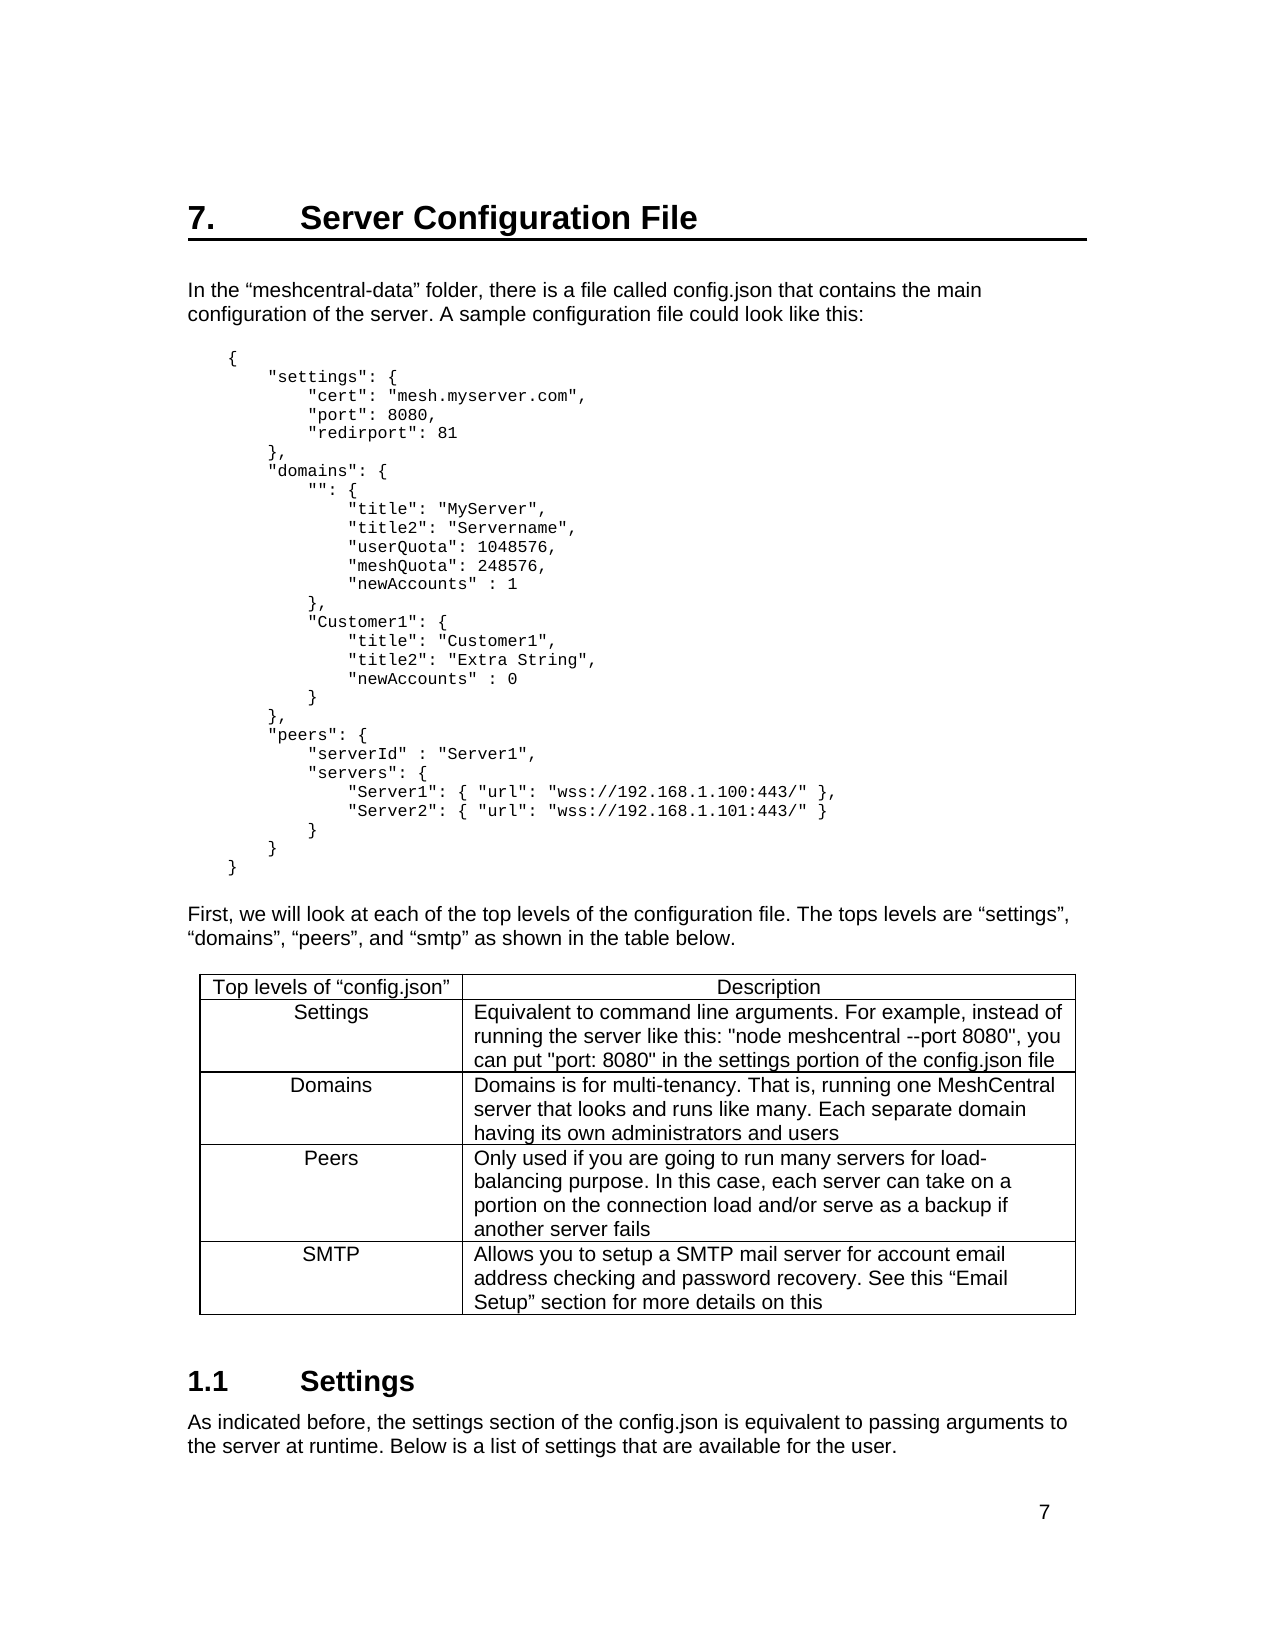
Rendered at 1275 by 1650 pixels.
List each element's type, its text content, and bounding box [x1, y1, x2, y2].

text "serverId" : "Server1", [187, 746, 1087, 764]
text First, we will look at each of the top levels of the configuration file. The tops levels are “settings”, “domains”, “peers”, and “smtp” as shown in the table below. [187, 902, 1087, 949]
text "title": "Customer1", [187, 632, 1087, 651]
table_cell Settings [201, 1000, 462, 1071]
subtitle Server Configuration File [187, 198, 1087, 241]
text "servers": { [187, 764, 1087, 783]
text As indicated before, the settings section of the config.json is equivalent to passing arguments to the server at runtime. Below is a list of settings that are available for the user. [187, 1410, 1087, 1458]
text "settings": { [187, 368, 1087, 387]
text "title2": "Servername", [187, 519, 1087, 538]
table_cell Equivalent to command line arguments. For example, instead of running the server like this: "node meshcentral --port 8080", you can put "port: 8080" in the settings portion of the config.json file [463, 1000, 1075, 1071]
text "userQuota": 1048576, [187, 538, 1087, 557]
text }, [187, 595, 1087, 614]
table_cell Domains [201, 1073, 462, 1144]
text "meshQuota": 248576, [187, 557, 1087, 576]
table_cell Allows you to setup a SMTP mail server for account email address checking and password recovery. See this “Email Setup” section for more details on this [463, 1242, 1075, 1314]
text "port": 8080, [187, 406, 1087, 425]
text { [187, 350, 1087, 368]
text } [187, 840, 1087, 859]
text "Customer1": { [187, 614, 1087, 632]
text "peers": { [187, 727, 1087, 746]
table_cell Only used if you are going to run many servers for load-balancing purpose. In this case, each server can take on a portion on the connection load and/or serve as a backup if another server fails [463, 1145, 1075, 1241]
table_cell SMTP [201, 1242, 462, 1314]
text } [187, 689, 1087, 708]
text "domains": { [187, 463, 1087, 482]
table_header Top levels of “config.json” [201, 975, 462, 998]
text "cert": "mesh.myserver.com", [187, 387, 1087, 406]
text "title": "MyServer", [187, 501, 1087, 519]
text "Server2": { "url": "wss://192.168.1.101:443/" } [187, 802, 1087, 821]
text } [187, 821, 1087, 840]
table_cell Peers [201, 1145, 462, 1241]
text In the “meshcentral-data” folder, there is a file called config.json that contains the main configuration of the server. A sample configuration file could look like this: [187, 278, 1087, 326]
text "": { [187, 482, 1087, 501]
text "Server1": { "url": "wss://192.168.1.100:443/" }, [187, 783, 1087, 802]
text "newAccounts" : 1 [187, 576, 1087, 595]
table_cell Domains is for multi-tenancy. That is, running one MeshCentral server that looks and runs like many. Each separate domain having its own administrators and users [463, 1073, 1075, 1144]
table_header Description [463, 975, 1075, 998]
text "title2": "Extra String", [187, 651, 1087, 670]
text } [187, 859, 1087, 878]
text "redirport": 81 [187, 425, 1087, 444]
text }, [187, 708, 1087, 727]
text }, [187, 444, 1087, 463]
text "newAccounts" : 0 [187, 670, 1087, 689]
subtitle Settings [187, 1364, 1087, 1398]
